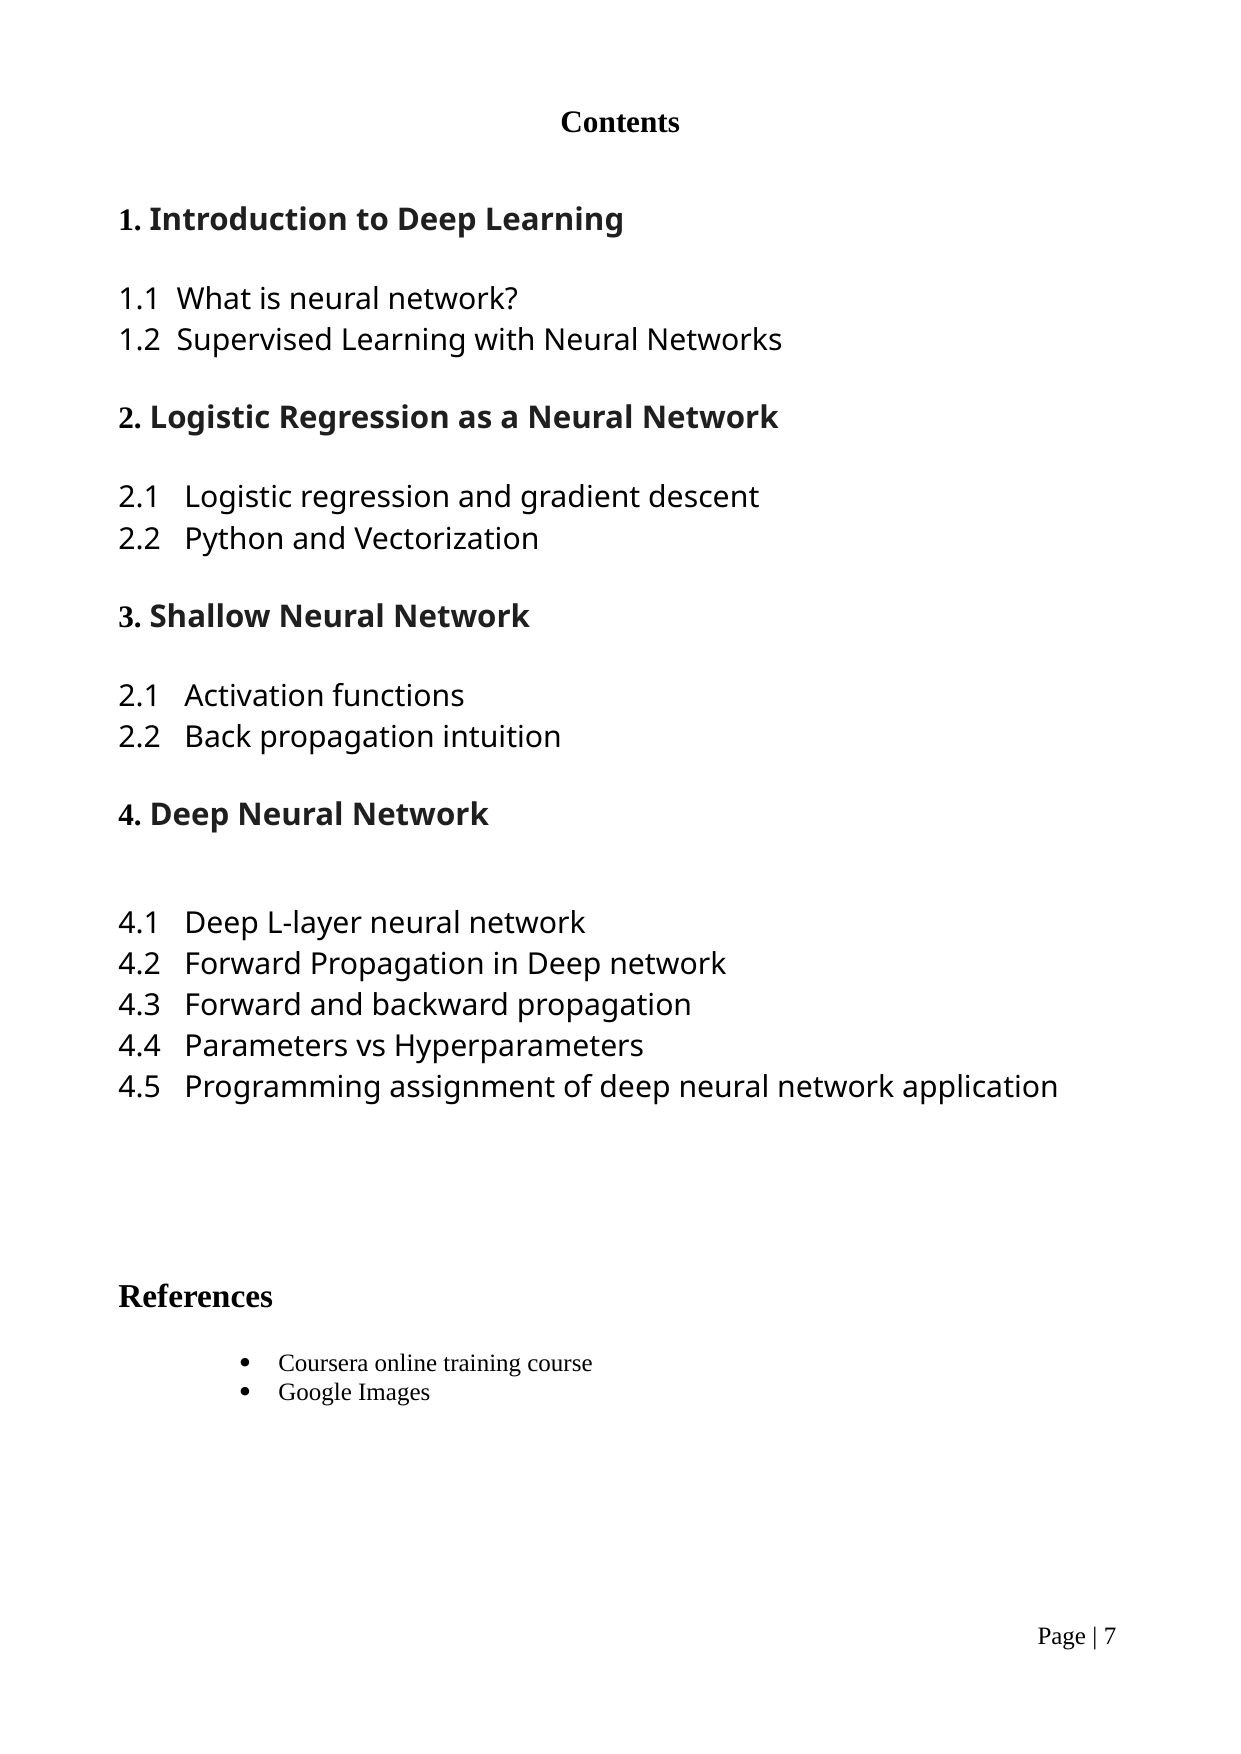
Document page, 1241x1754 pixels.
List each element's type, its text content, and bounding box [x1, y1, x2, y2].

subtitle 1. Introduction to Deep Learning [118, 197, 1122, 240]
subtitle 2. Logistic Regression as a Neural Network [118, 396, 1122, 438]
subtitle 2.2 Python and Vectorization [118, 517, 1122, 558]
subtitle 4.3 Forward and backward propagation [118, 983, 1122, 1024]
list Coursera online training course [241, 1348, 1122, 1377]
subtitle 2.2 Back propagation intuition [118, 715, 1122, 756]
text References [118, 1276, 1122, 1314]
subtitle 4.4 Parameters vs Hyperparameters [118, 1024, 1122, 1066]
subtitle 2.1 Activation functions [118, 674, 1122, 715]
subtitle 3. Shallow Neural Network [118, 594, 1122, 636]
subtitle 4.1 Deep L-layer neural network [118, 901, 1122, 942]
list Google Images [241, 1377, 1122, 1406]
subtitle 4.5 Programming assignment of deep neural network application [118, 1066, 1122, 1107]
subtitle 1.2 Supervised Learning with Neural Networks [118, 318, 1122, 359]
subtitle 1.1 What is neural network? [118, 277, 1122, 318]
text Contents [118, 104, 1122, 140]
subtitle 4. Deep Neural Network [118, 792, 1122, 835]
subtitle 4.2 Forward Propagation in Deep network [118, 942, 1122, 983]
subtitle 2.1 Logistic regression and gradient descent [118, 476, 1122, 517]
